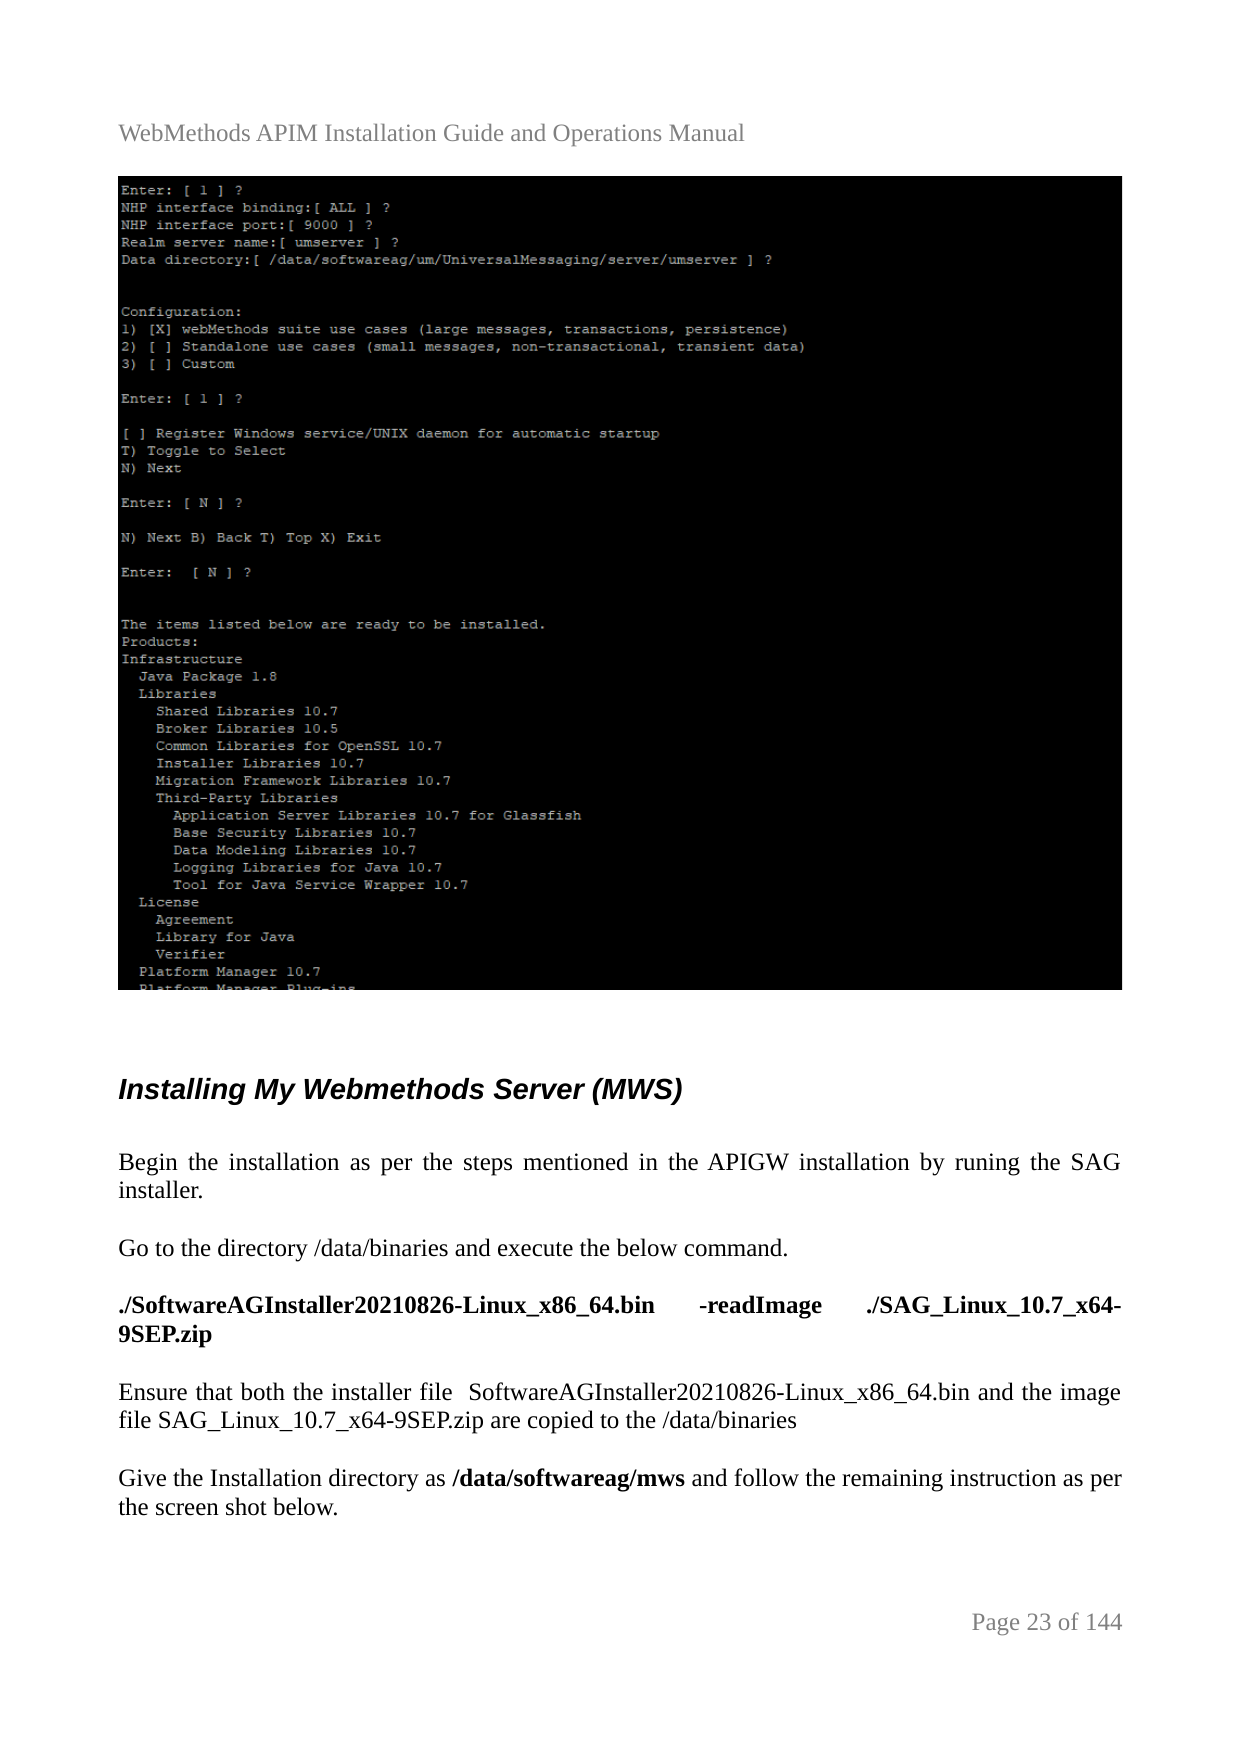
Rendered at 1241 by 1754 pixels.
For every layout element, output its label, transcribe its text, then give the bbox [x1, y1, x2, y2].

text Give the Installation directory as /data/softwareag/mws and follow the remaining instruction as per the screen shot below. [118, 1463, 1122, 1521]
picture [118, 176, 1123, 990]
text Ensure that both the installer file SoftwareAGInstaller20210826-Linux_x86_64.bin and the image file SAG_Linux_10.7_x64-9SEP.zip are copied to the /data/binaries [118, 1377, 1122, 1434]
text Go to the directory /data/binaries and execute the below command. [118, 1233, 1122, 1262]
text ./SoftwareAGInstaller20210826-Linux_x86_64.bin -readImage ./SAG_Linux_10.7_x64-9SEP.zip [118, 1291, 1122, 1348]
text Begin the installation as per the steps mentioned in the APIGW installation by runing the SAG installer. [118, 1147, 1122, 1204]
subtitle Installing My Webmethods Server (MWS) [118, 1072, 1122, 1106]
